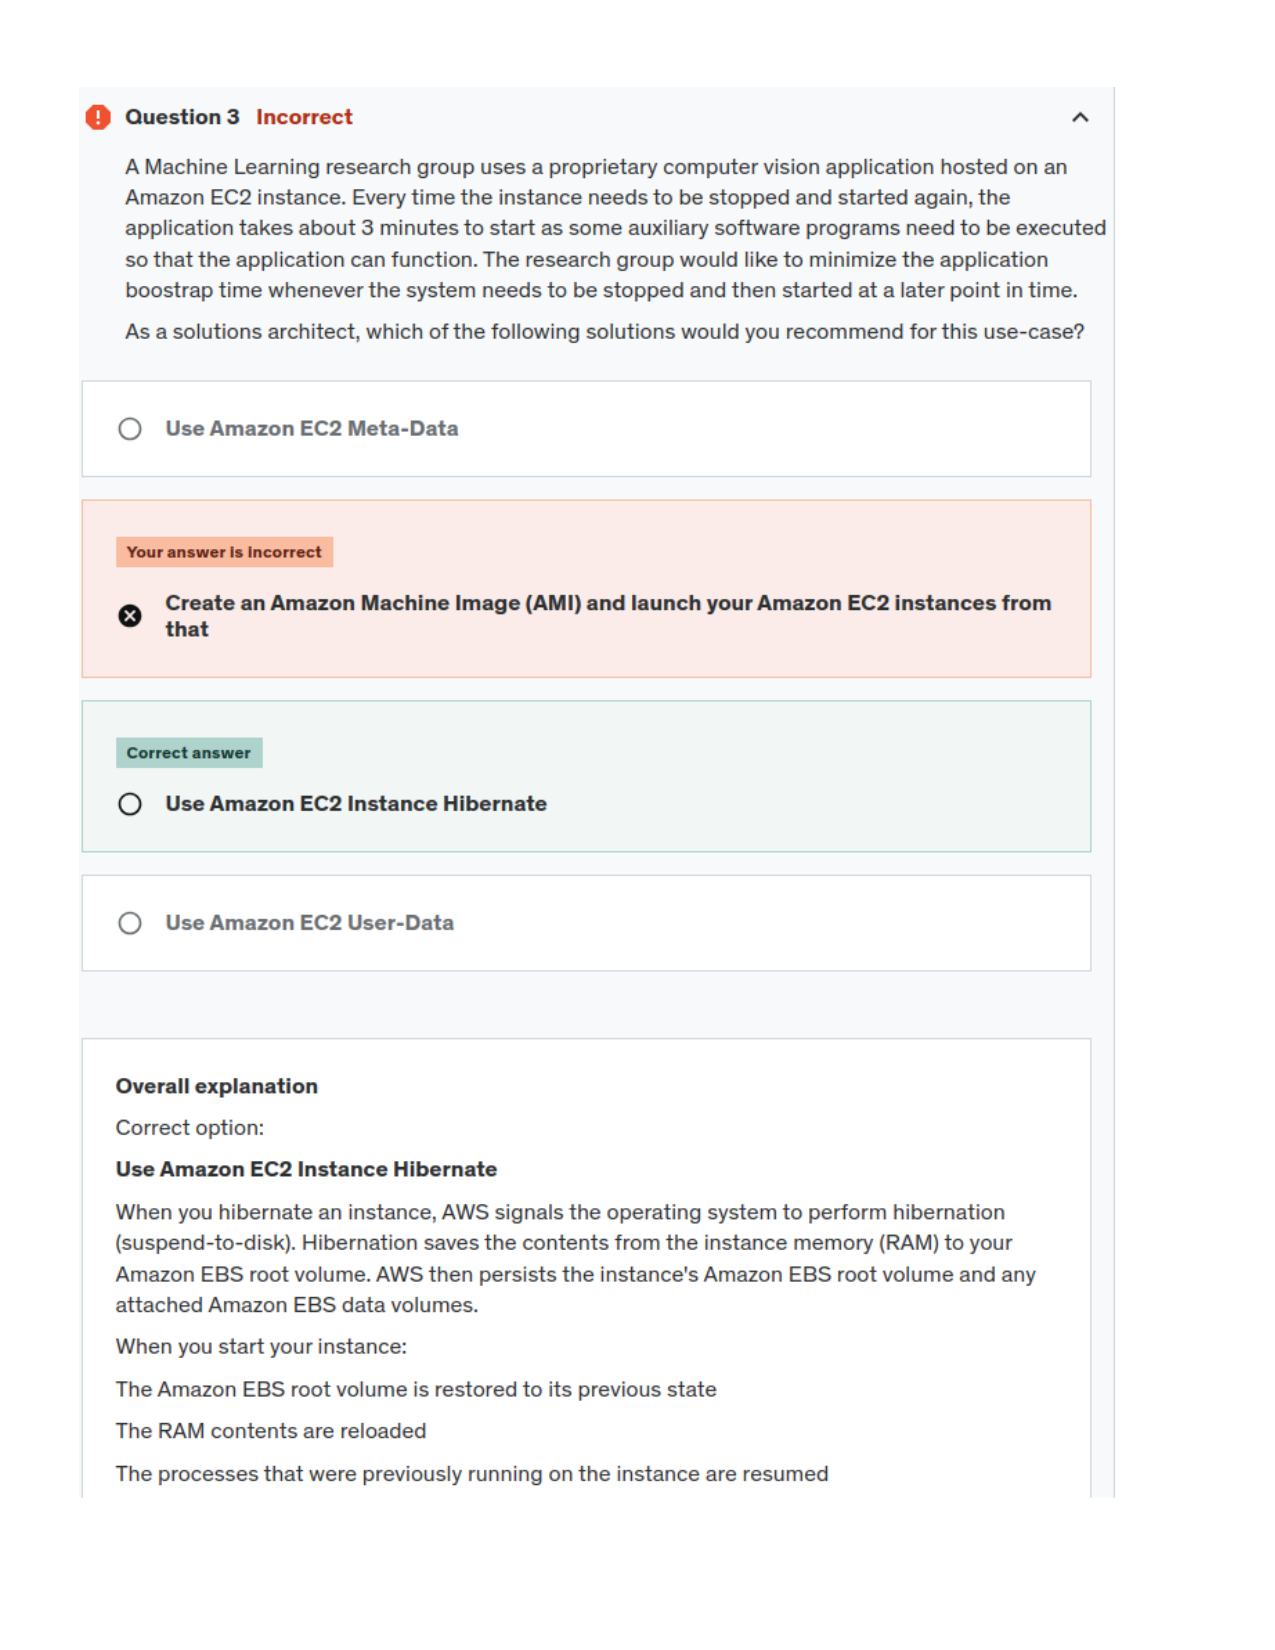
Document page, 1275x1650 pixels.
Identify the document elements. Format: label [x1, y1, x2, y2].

picture [79, 87, 1118, 1502]
